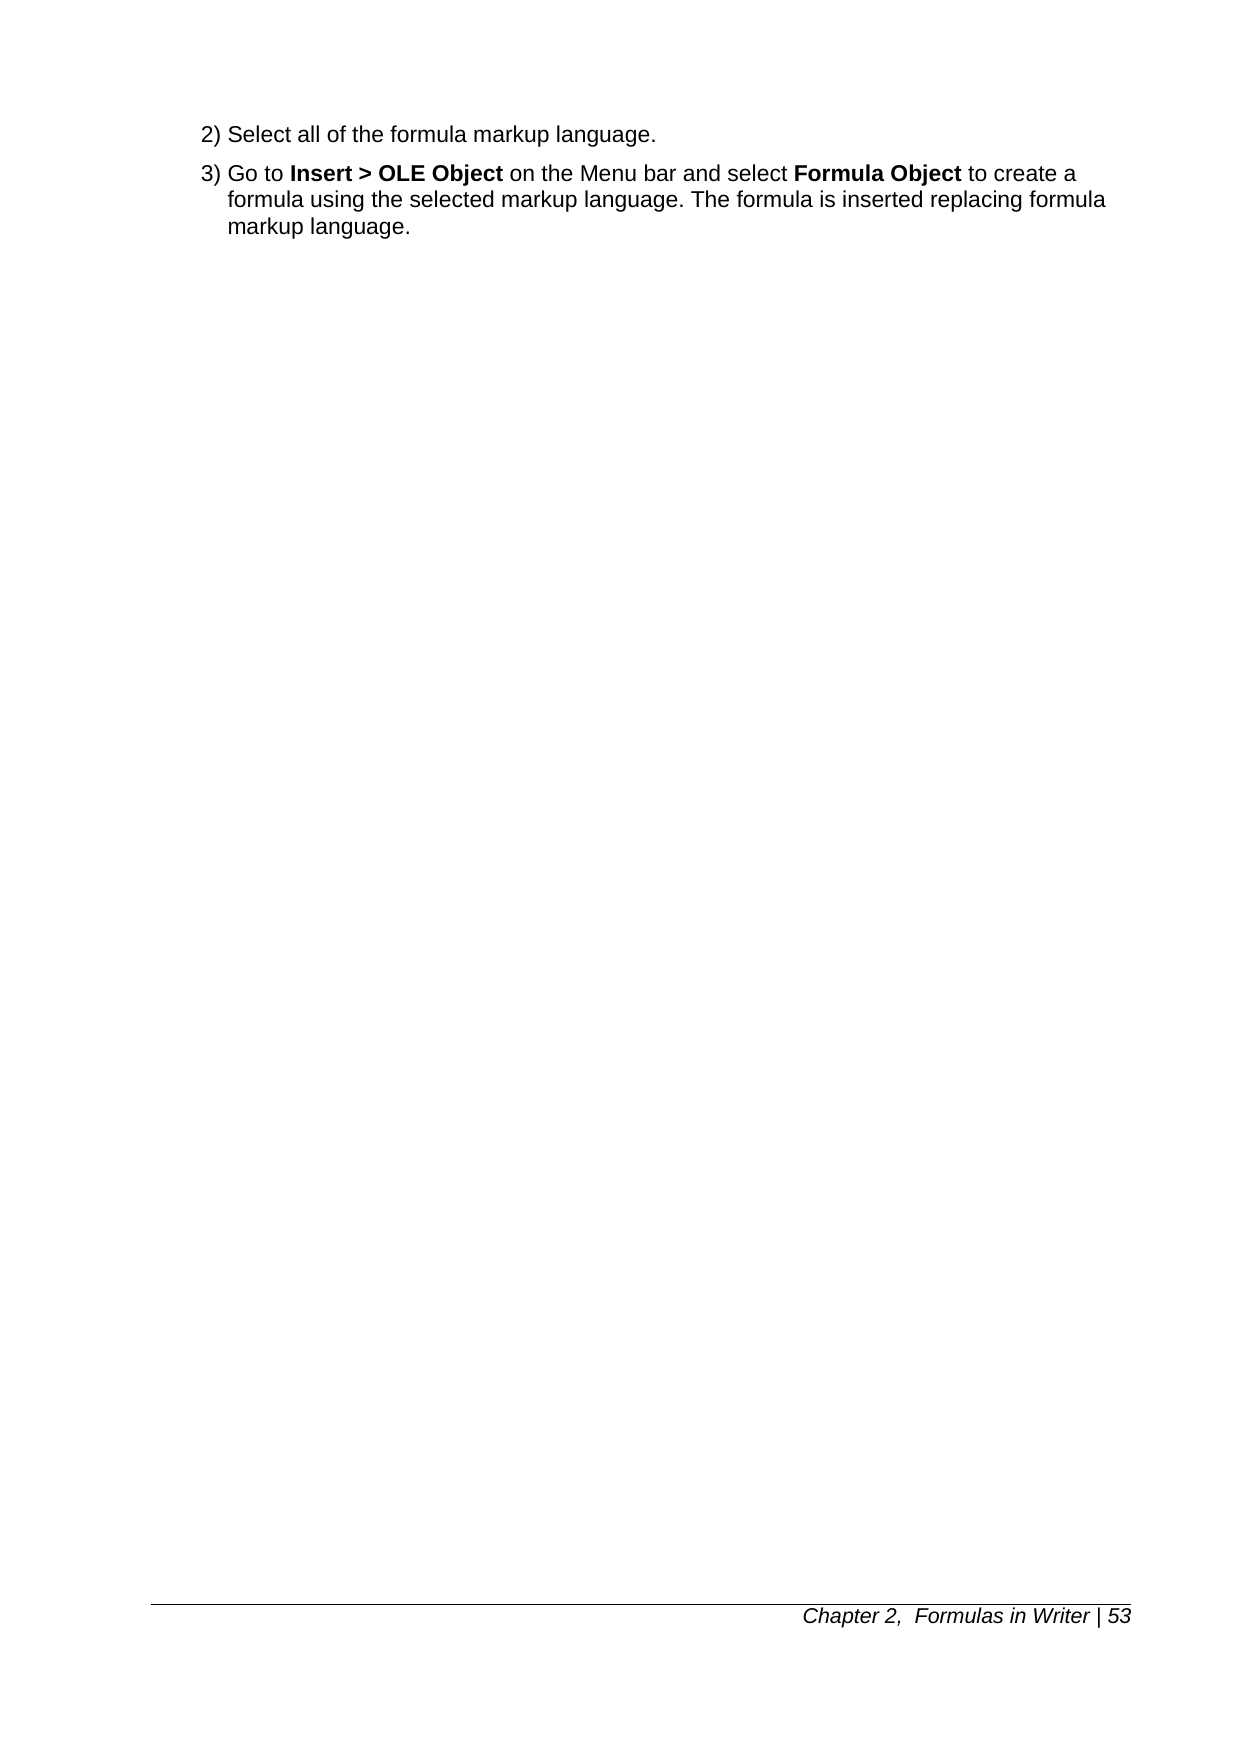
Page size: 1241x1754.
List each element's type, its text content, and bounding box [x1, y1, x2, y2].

list Select all of the formula markup language. [227, 121, 1131, 147]
list Go to Insert > OLE Object on the Menu bar and select Formula Object to create a formula using the selected markup language. The formula is inserted replacing formula markup language. [227, 160, 1131, 239]
